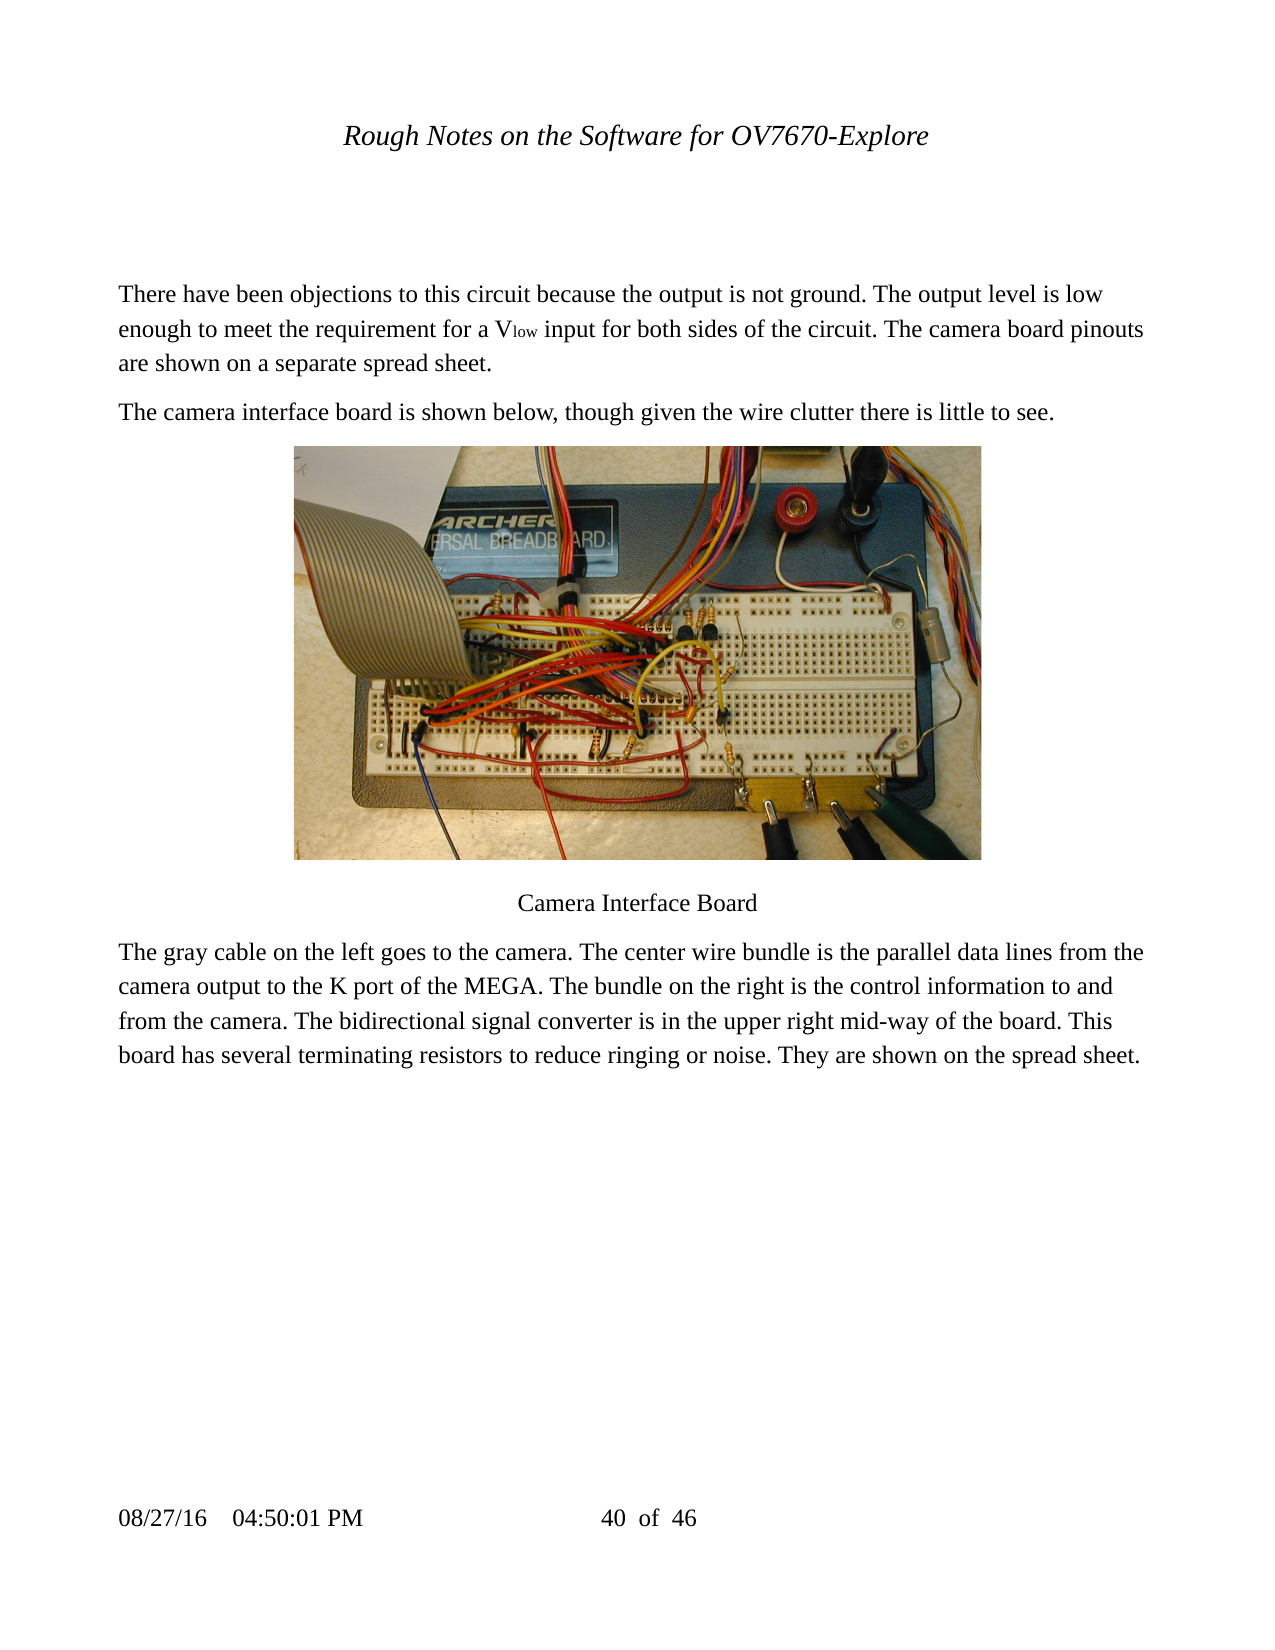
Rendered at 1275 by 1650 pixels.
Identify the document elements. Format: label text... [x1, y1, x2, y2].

text The camera interface board is shown below, though given the wire clutter there is little to see. [118, 397, 1157, 426]
text The gray cable on the left goes to the camera. The center wire bundle is the parallel data lines from the camera output to the K port of the MEGA. The bundle on the right is the control information to and from the camera. The bidirectional signal converter is in the upper right mid-way of the board. This board has several terminating resistors to reduce ringing or noise. They are shown on the spread sheet. [118, 937, 1157, 1069]
picture [293, 446, 982, 860]
text There have been objections to this circuit because the output is not ground. The output level is low enough to meet the requirement for a Vlow input for both sides of the circuit. The camera board pinouts are shown on a separate spread sheet. [118, 279, 1157, 377]
text Camera Interface Board [118, 888, 1157, 917]
